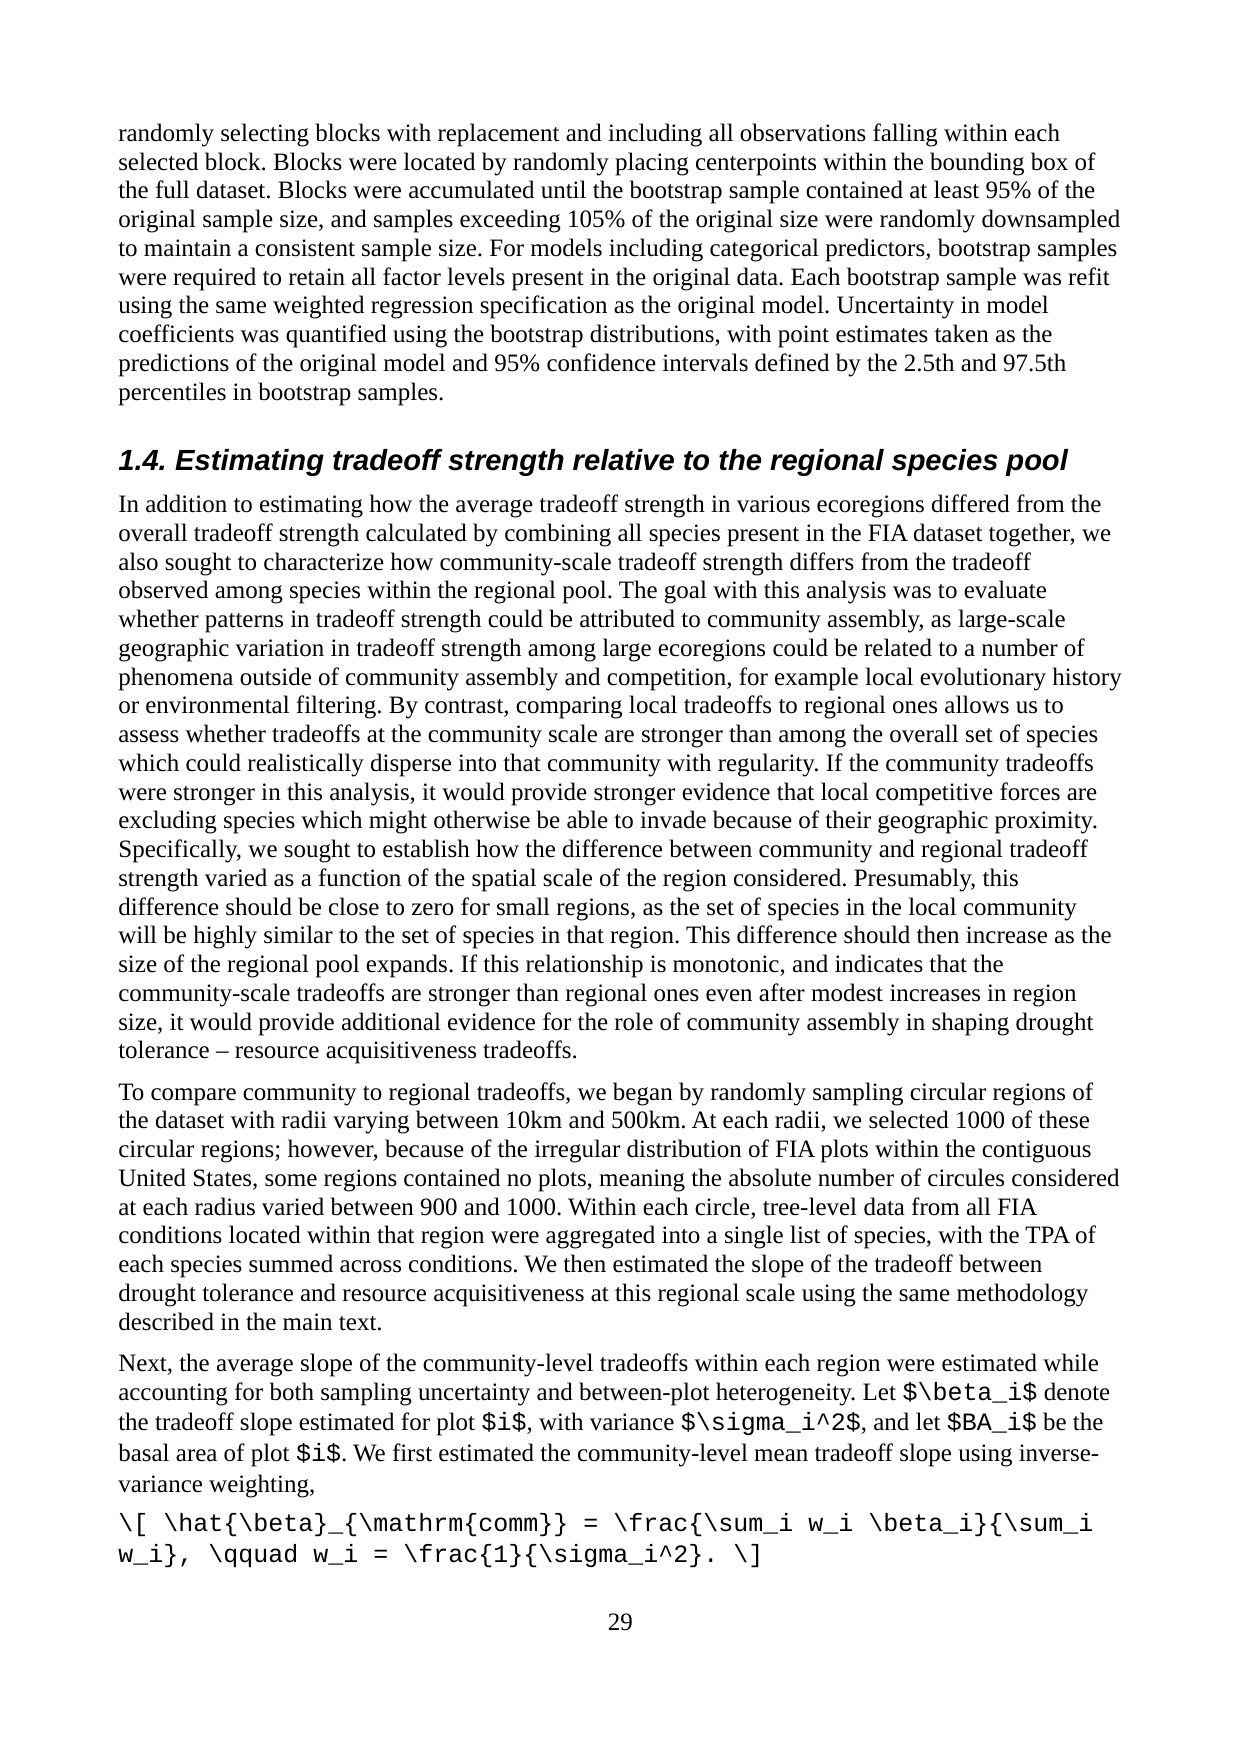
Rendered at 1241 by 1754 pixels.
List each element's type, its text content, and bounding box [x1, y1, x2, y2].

text To compare community to regional tradeoffs, we began by randomly sampling circular regions of the dataset with radii varying between 10km and 500km. At each radii, we selected 1000 of these circular regions; however, because of the irregular distribution of FIA plots within the contiguous United States, some regions contained no plots, meaning the absolute number of circules considered at each radius varied between 900 and 1000. Within each circle, tree-level data from all FIA conditions located within that region were aggregated into a single list of species, with the TPA of each species summed across conditions. We then estimated the slope of the tradeoff between drought tolerance and resource acquisitiveness at this regional scale using the same methodology described in the main text. [118, 1077, 1122, 1335]
text In addition to estimating how the average tradeoff strength in various ecoregions differed from the overall tradeoff strength calculated by combining all species present in the FIA dataset together, we also sought to characterize how community-scale tradeoff strength differs from the tradeoff observed among species within the regional pool. The goal with this analysis was to evaluate whether patterns in tradeoff strength could be attributed to community assembly, as large-scale geographic variation in tradeoff strength among large ecoregions could be related to a number of phenomena outside of community assembly and competition, for example local evolutionary history or environmental filtering. By contrast, comparing local tradeoffs to regional ones allows us to assess whether tradeoffs at the community scale are stronger than among the overall set of species which could realistically disperse into that community with regularity. If the community tradeoffs were stronger in this analysis, it would provide stronger evidence that local competitive forces are excluding species which might otherwise be able to invade because of their geographic proximity. Specifically, we sought to establish how the difference between community and regional tradeoff strength varied as a function of the spatial scale of the region considered. Presumably, this difference should be close to zero for small regions, as the set of species in the local community will be highly similar to the set of species in that region. This difference should then increase as the size of the regional pool expands. If this relationship is monotonic, and indicates that the community-scale tradeoffs are stronger than regional ones even after modest increases in region size, it would provide additional evidence for the role of community assembly in shaping drought tolerance – resource acquisitiveness tradeoffs. [118, 489, 1122, 1064]
text \[ \hat{\beta}_{\mathrm{comm}} = \frac{\sum_i w_i \beta_i}{\sum_i w_i}, \qquad w_i = \frac{1}{\sigma_i^2}. \] [118, 1510, 1122, 1569]
text Next, the average slope of the community-level tradeoffs within each region were estimated while accounting for both sampling uncertainty and between-plot heterogeneity. Let $\beta_i$ denote the tradeoff slope estimated for plot $i$, with variance $\sigma_i^2$, and let $BA_i$ be the basal area of plot $i$. We first estimated the community-level mean tradeoff slope using inverse-variance weighting, [118, 1348, 1122, 1498]
text randomly selecting blocks with replacement and including all observations falling within each selected block. Blocks were located by randomly placing centerpoints within the bounding box of the full dataset. Blocks were accumulated until the bootstrap sample contained at least 95% of the original sample size, and samples exceeding 105% of the original size were randomly downsampled to maintain a consistent sample size. For models including categorical predictors, bootstrap samples were required to retain all factor levels present in the original data. Each bootstrap sample was refit using the same weighted regression specification as the original model. Uncertainty in model coefficients was quantified using the bootstrap distributions, with point estimates taken as the predictions of the original model and 95% confidence intervals defined by the 2.5th and 97.5th percentiles in bootstrap samples. [118, 118, 1122, 406]
subtitle Estimating tradeoff strength relative to the regional species pool [118, 443, 1122, 477]
